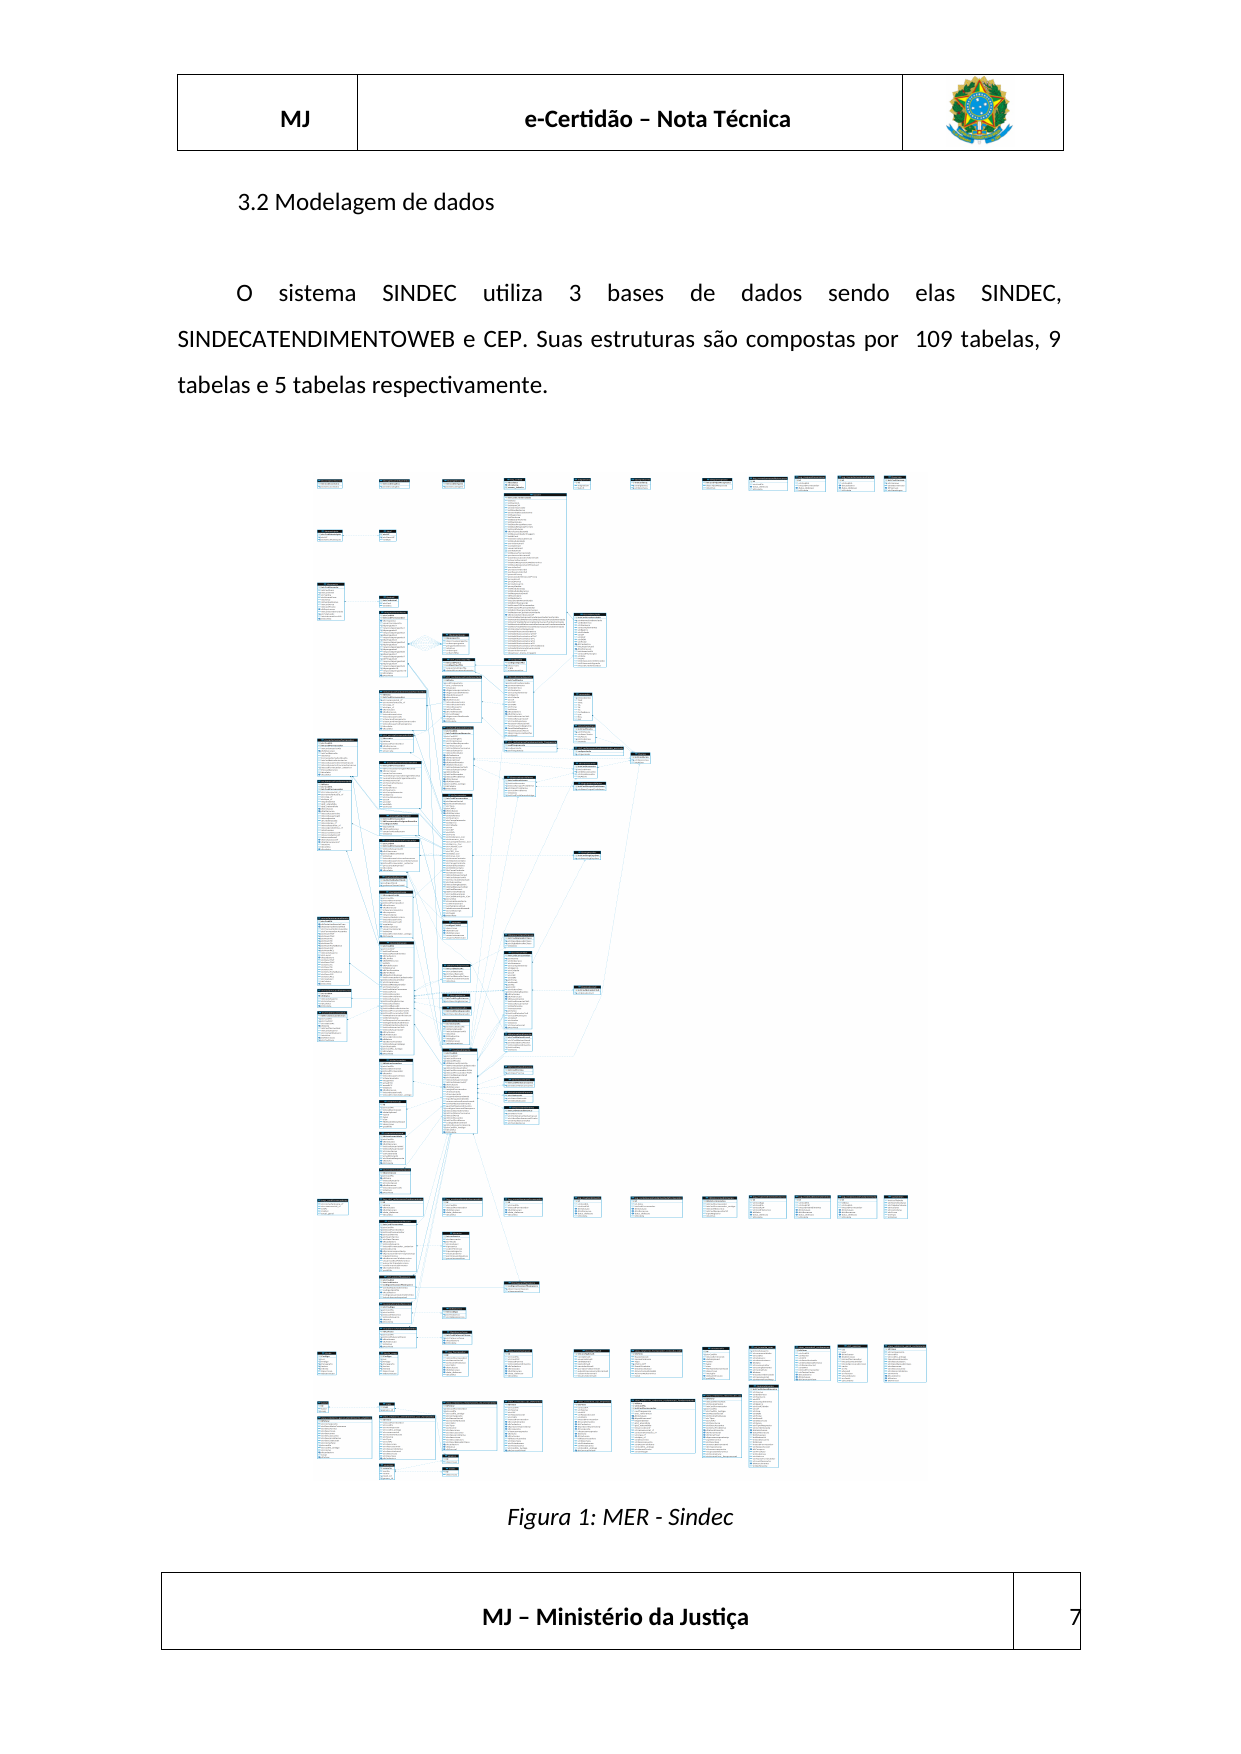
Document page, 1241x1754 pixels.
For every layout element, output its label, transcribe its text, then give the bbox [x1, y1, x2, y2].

subtitle 3.2 Modelagem de dados [177, 186, 237, 216]
subtitle 3.2 Modelagem de dados [494, 186, 1063, 216]
text O sistema SINDEC utiliza 3 bases de dados sendo elas SINDEC, SINDECATENDIMENTOWEB e CEP. Suas estruturas são compostas por 109 tabelas, 9 tabelas e 5 tabelas respectivamente. [177, 353, 1063, 399]
picture [312, 472, 928, 1481]
picture [944, 75, 1020, 149]
text O sistema SINDEC utiliza 3 bases de dados sendo elas SINDEC, SINDECATENDIMENTOWEB e CEP. Suas estruturas são compostas por 109 tabelas, 9 tabelas e 5 tabelas respectivamente. [177, 277, 1063, 323]
text Figura 1: MER - Sindec [313, 1481, 928, 1532]
